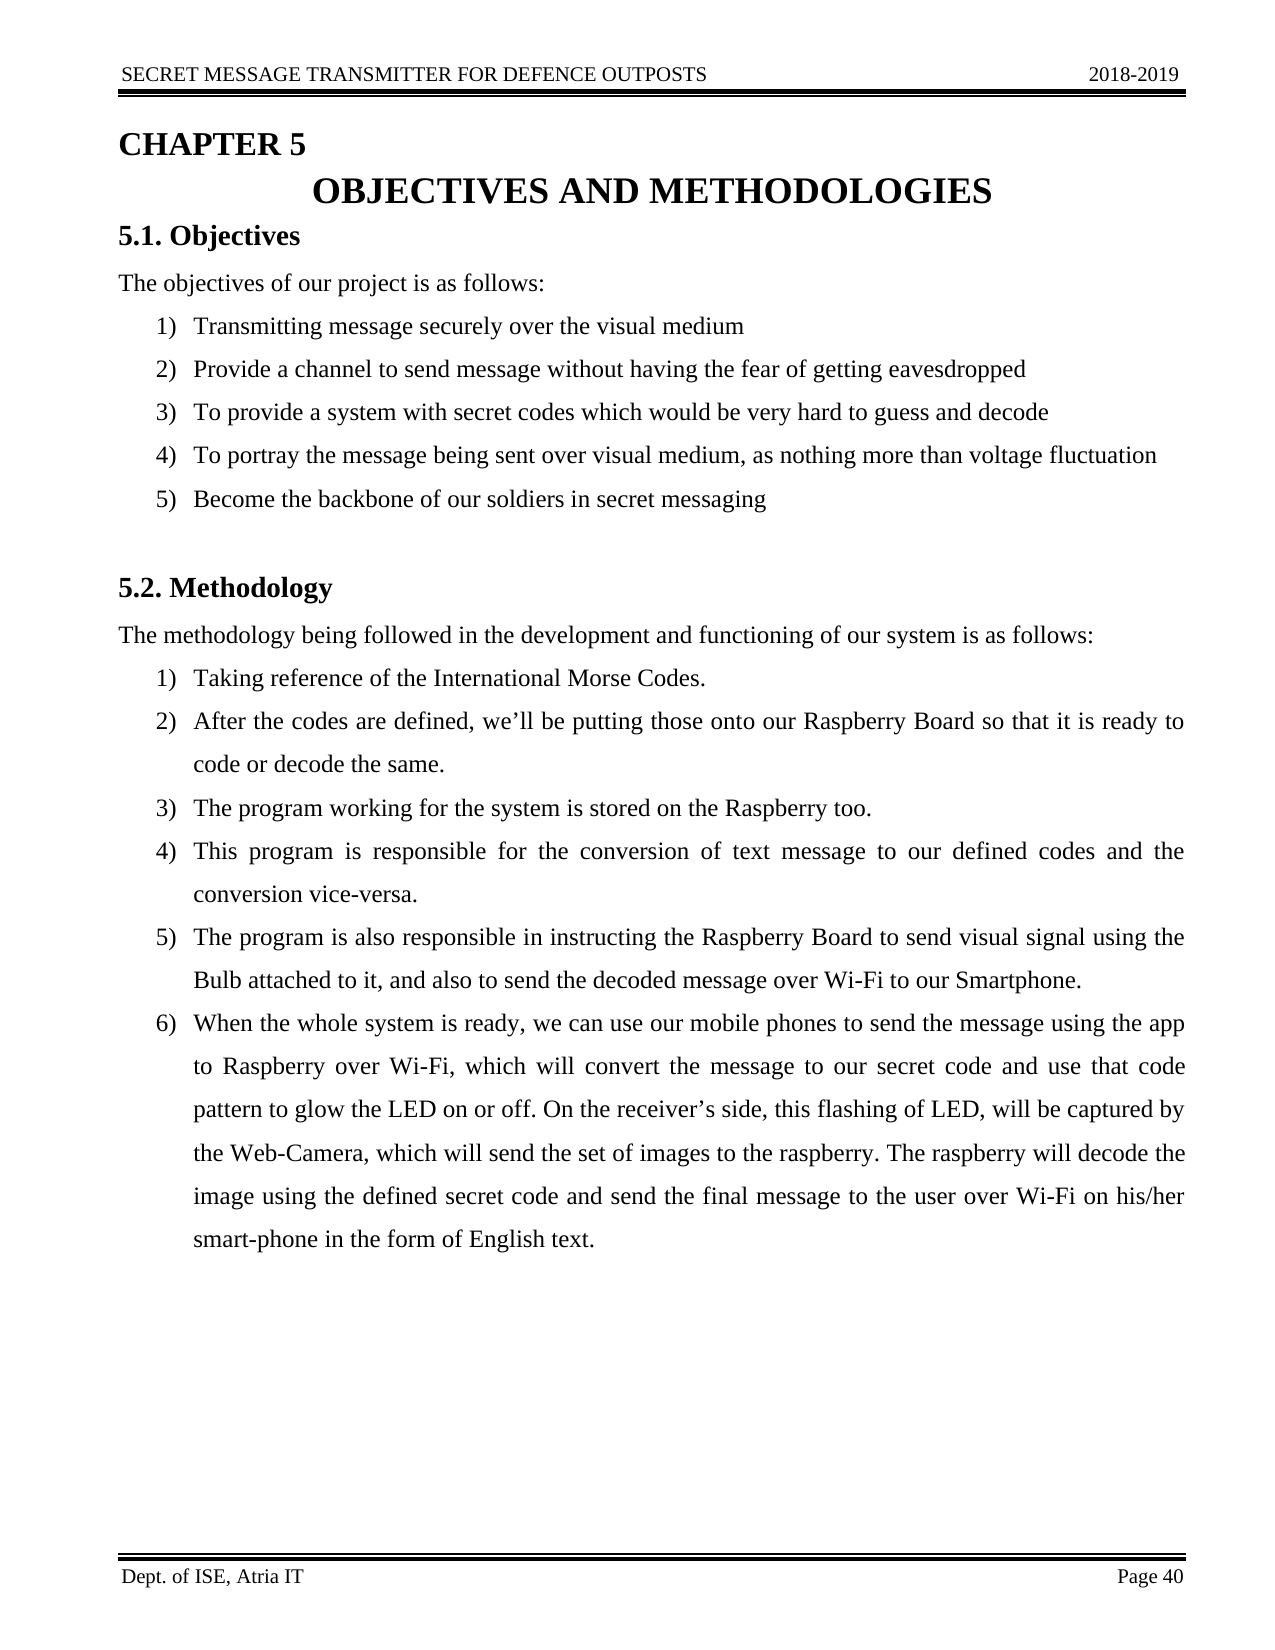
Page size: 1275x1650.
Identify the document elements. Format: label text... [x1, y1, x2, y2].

text The objectives of our project is as follows: [118, 268, 1186, 297]
list Become the backbone of our soldiers in secret messaging [156, 484, 1186, 512]
text 5.1. Objectives [118, 218, 1186, 251]
list Transmitting message securely over the visual medium [156, 311, 1186, 340]
list To portray the message being sent over visual medium, as nothing more than voltage fluctuation [156, 441, 1186, 469]
text 5.2. Methodology [118, 570, 1186, 603]
list After the codes are defined, we’ll be putting those onto our Raspberry Board so that it is ready to code or decode the same. [156, 706, 1186, 778]
text OBJECTIVES AND METHODOLOGIES [118, 168, 1186, 211]
list The program working for the system is stored on the Raspberry too. [156, 793, 1186, 821]
list To provide a system with secret codes which would be very hard to guess and decode [156, 397, 1186, 426]
list The program is also responsible in instructing the Raspberry Board to send visual signal using the Bulb attached to it, and also to send the decoded message over Wi-Fi to our Smartphone. [156, 922, 1186, 994]
list This program is responsible for the conversion of text message to our defined codes and the conversion vice-versa. [156, 836, 1186, 908]
list Taking reference of the International Morse Codes. [156, 663, 1186, 692]
list When the whole system is ready, we can use our mobile phones to send the message using the app to Raspberry over Wi-Fi, which will convert the message to our secret code and use that code pattern to glow the LED on or off. On the receiver’s side, this flashing of LED, will be captured by the Web-Camera, which will send the set of images to the raspberry. The raspberry will decode the image using the defined secret code and send the final message to the user over Wi-Fi on his/her smart-phone in the form of English text. [156, 1008, 1186, 1253]
text The methodology being followed in the development and functioning of our system is as follows: [118, 620, 1186, 649]
text CHAPTER 5 [118, 124, 1186, 162]
list Provide a channel to send message without having the fear of getting eavesdropped [156, 354, 1186, 383]
